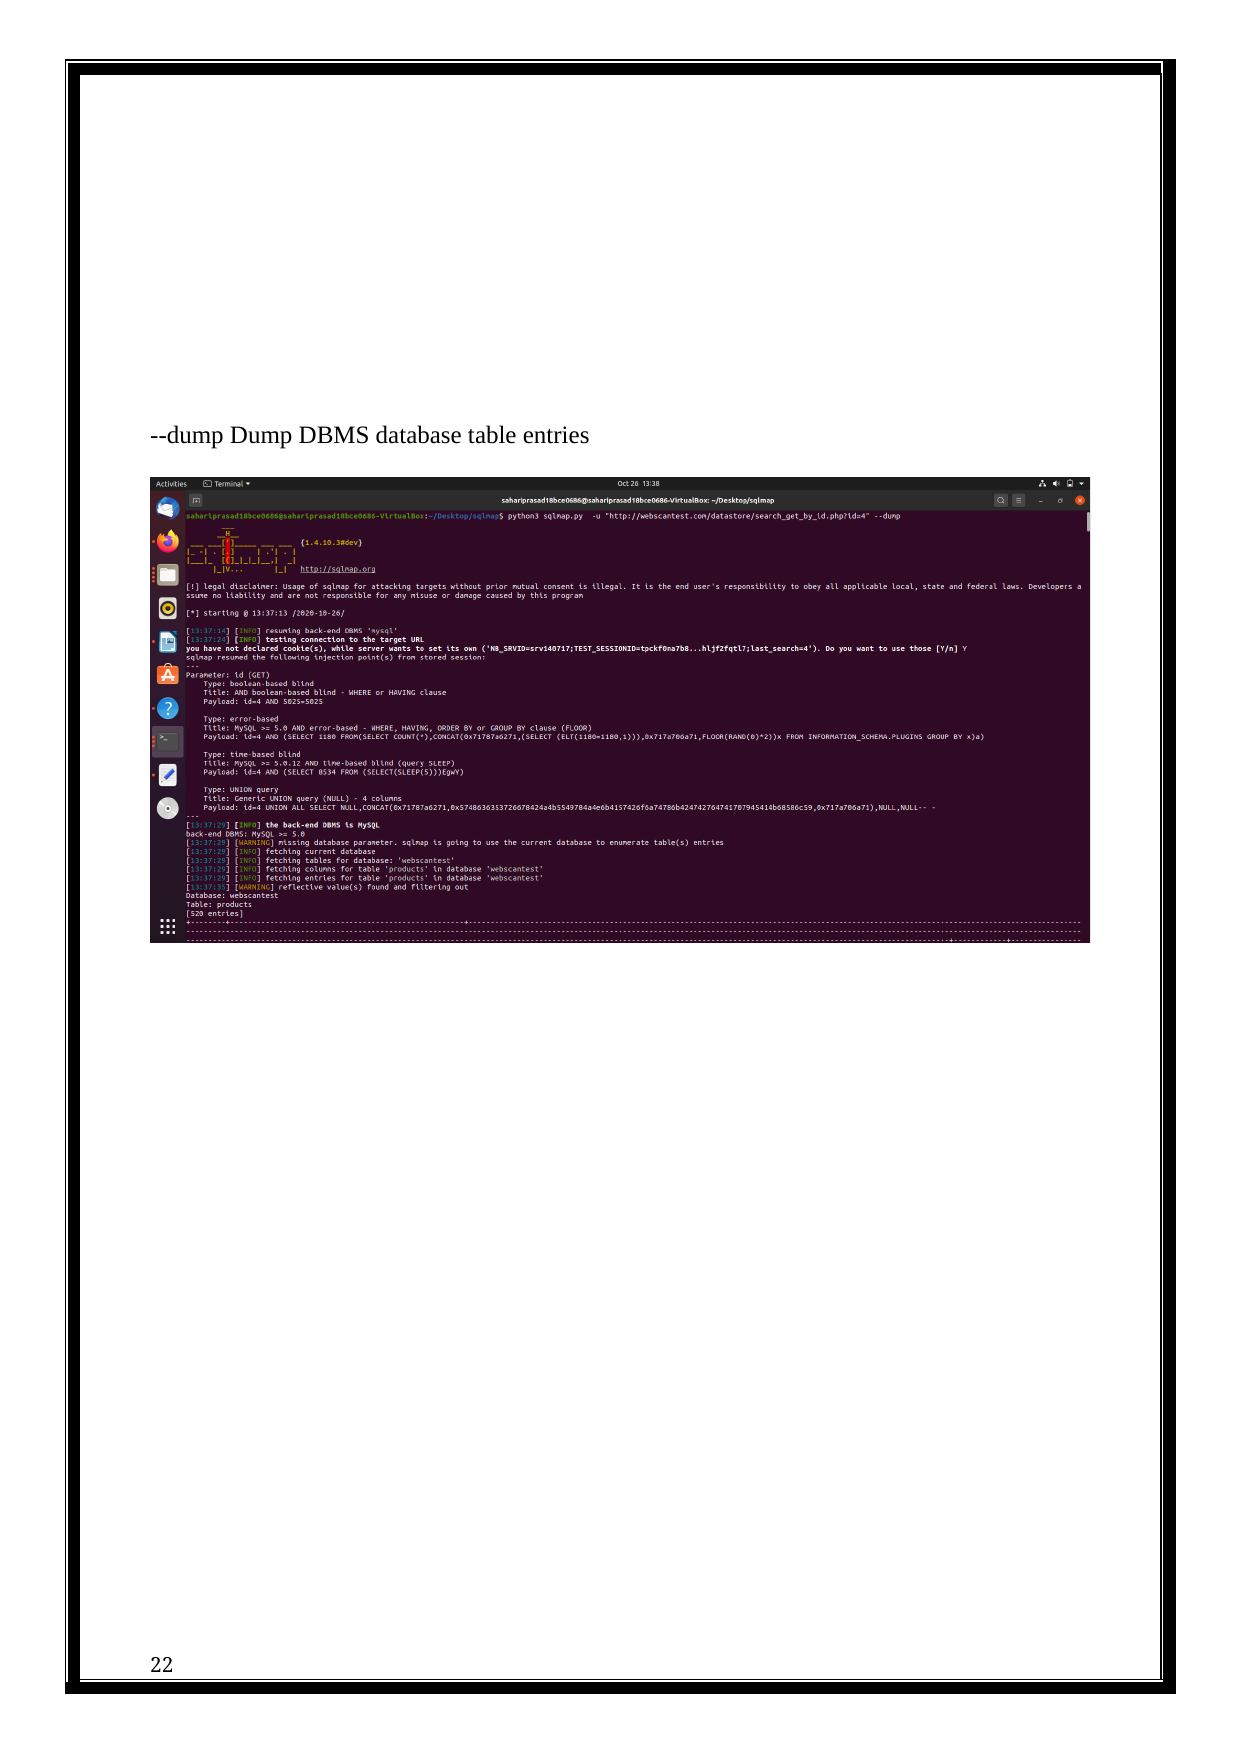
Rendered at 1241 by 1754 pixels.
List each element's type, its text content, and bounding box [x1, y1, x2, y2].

picture [150, 477, 1091, 943]
text --dump Dump DBMS database table entries [150, 420, 1090, 449]
